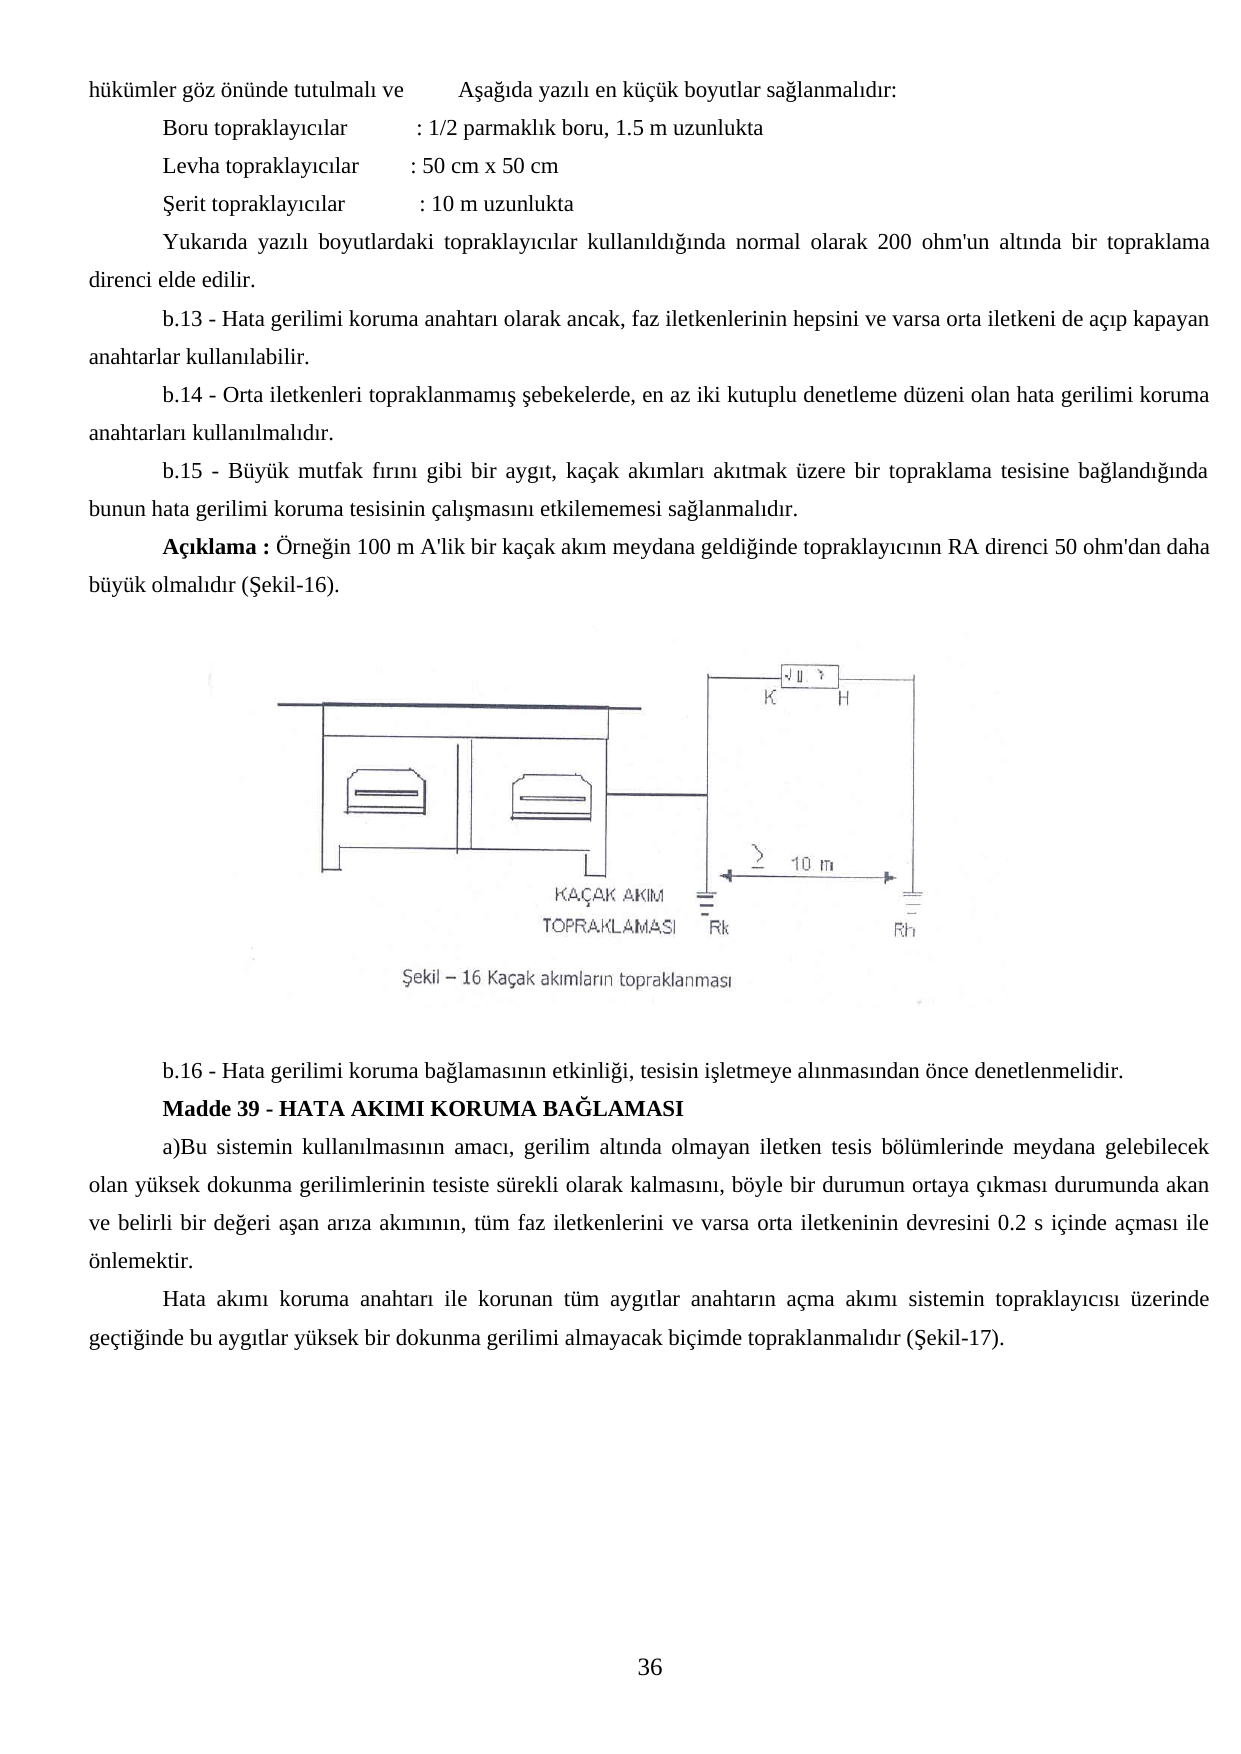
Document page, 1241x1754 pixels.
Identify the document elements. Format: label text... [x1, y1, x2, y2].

text Açıklama : Örneğin 100 m A'lik bir kaçak akım meydana geldiğinde topraklayıcının RA direnci 50 ohm'dan daha büyük olmalıdır (Şekil-16). [88, 534, 1211, 598]
picture [208, 625, 1009, 1007]
text Madde 39 - HATA AKIMI KORUMA BAĞLAMASI [88, 1096, 1211, 1121]
text b.13 - Hata gerilimi koruma anahtarı olarak ancak, faz iletkenlerinin hepsini ve varsa orta iletkeni de açıp kapayan anahtarlar kullanılabilir. [88, 306, 1211, 369]
text Yukarıda yazılı boyutlardaki topraklayıcılar kullanıldığında normal olarak 200 ohm'un altında bir topraklama direnci elde edilir. [88, 229, 1211, 293]
text b.15 - Büyük mutfak fırını gibi bir aygıt, kaçak akımları akıtmak üzere bir topraklama tesisine bağlandığında bunun hata gerilimi koruma tesisinin çalışmasını etkilememesi sağlanmalıdır. [88, 458, 1211, 522]
text b.14 - Orta iletkenleri topraklanmamış şebekelerde, en az iki kutuplu denetleme düzeni olan hata gerilimi koruma anahtarları kullanılmalıdır. [88, 382, 1211, 445]
text b.16 - Hata gerilimi koruma bağlamasının etkinliği, tesisin işletmeye alınmasından önce denetlenmelidir. [88, 1058, 1211, 1083]
text a)Bu sistemin kullanılmasının amacı, gerilim altında olmayan iletken tesis bölümlerinde meydana gelebilecek olan yüksek dokunma gerilimlerinin tesiste sürekli olarak kalmasını, böyle bir durumun ortaya çıkması durumunda akan ve belirli bir değeri aşan arıza akımının, tüm faz iletkenlerini ve varsa orta iletkeninin devresini 0.2 s içinde açması ile önlemektir. [88, 1134, 1211, 1274]
text hükümler göz önünde tutulmalı ve Aşağıda yazılı en küçük boyutlar sağlanmalıdır: [88, 77, 1211, 102]
text Levha topraklayıcılar : 50 cm x 50 cm [88, 153, 1211, 178]
text Boru topraklayıcılar : 1/2 parmaklık boru, 1.5 m uzunlukta [88, 115, 1211, 140]
text Hata akımı koruma anahtarı ile korunan tüm aygıtlar anahtarın açma akımı sistemin topraklayıcısı üzerinde geçtiğinde bu aygıtlar yüksek bir dokunma gerilimi almayacak biçimde topraklanmalıdır (Şekil-17). [88, 1286, 1211, 1350]
text Şerit topraklayıcılar : 10 m uzunlukta [88, 191, 1211, 217]
